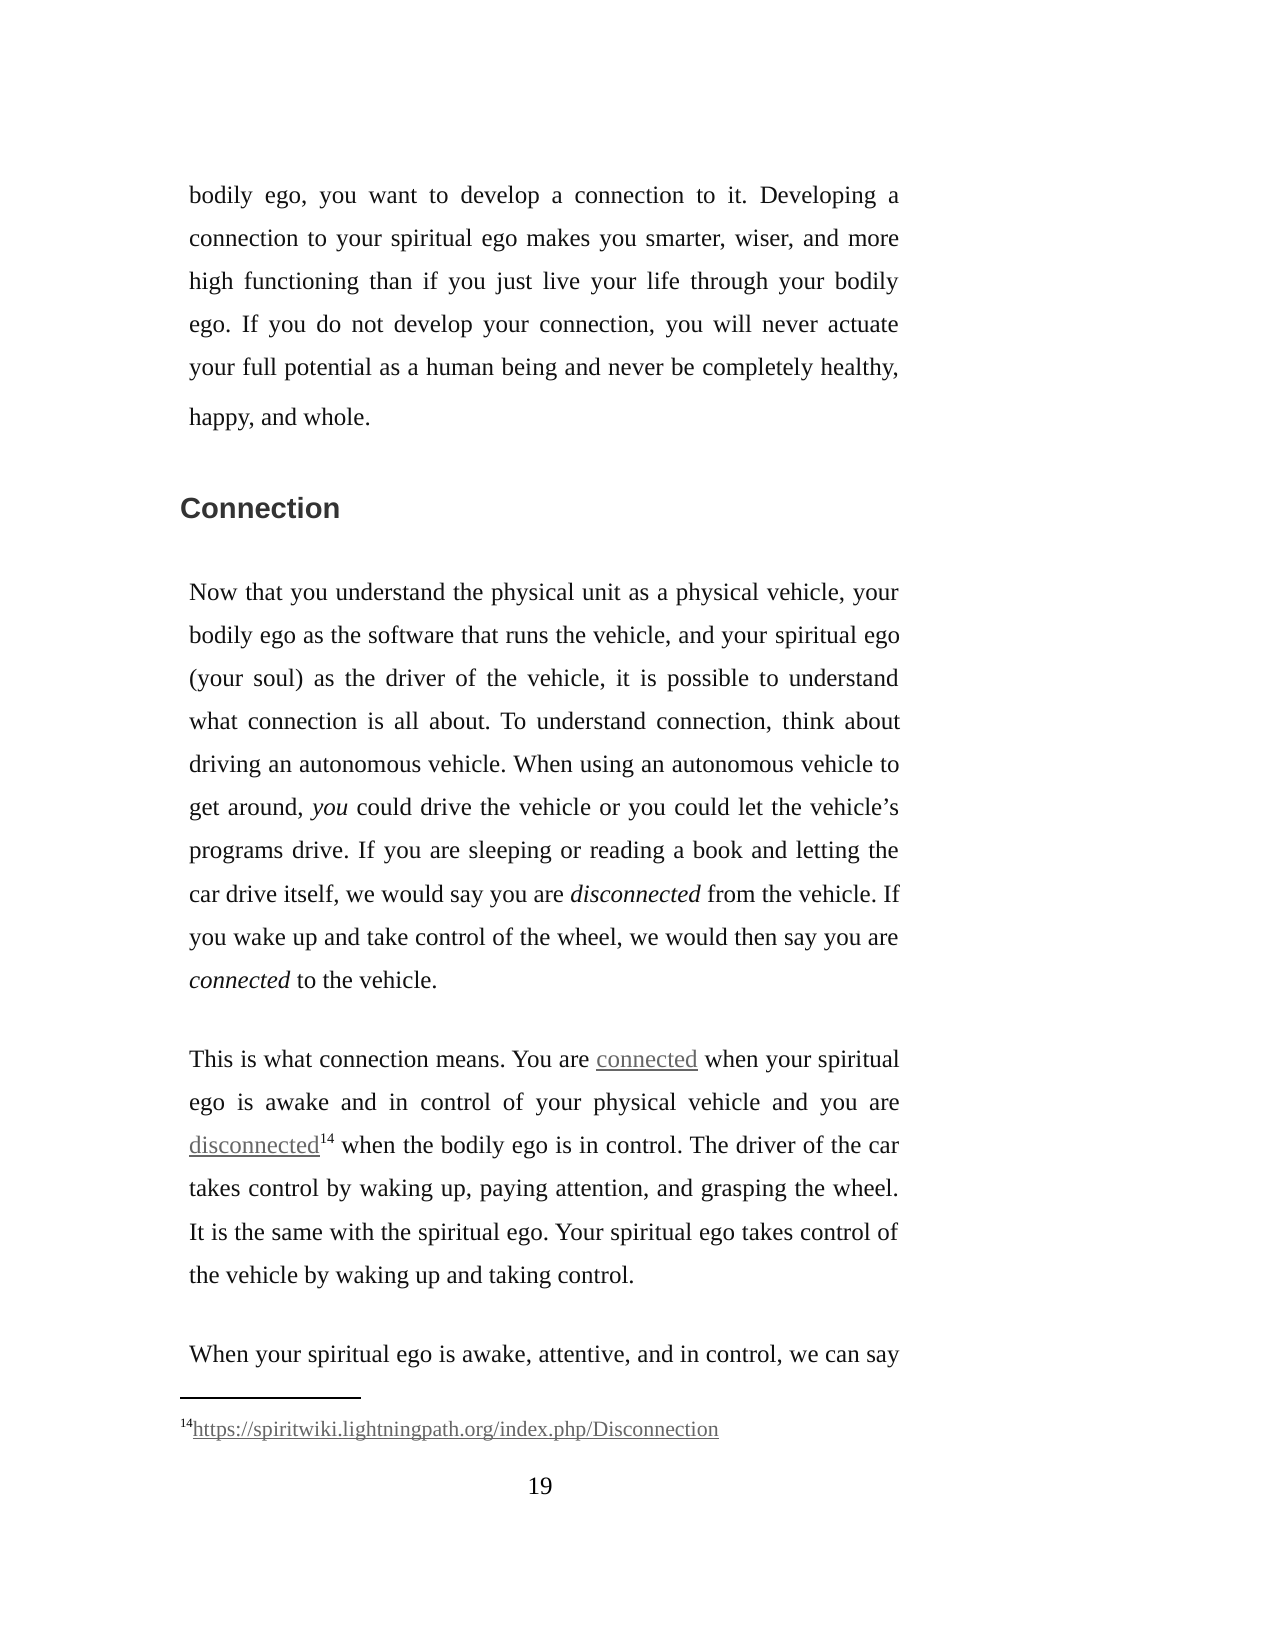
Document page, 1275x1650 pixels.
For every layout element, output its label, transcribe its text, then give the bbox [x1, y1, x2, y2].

text Now that you understand the physical unit as a physical vehicle, your bodily ego as the software that runs the vehicle, and your spiritual ego (your soul) as the driver of the vehicle, it is possible to understand what connection is all about. To understand connection, think about driving an autonomous vehicle. When using an autonomous vehicle to get around, you could drive the vehicle or you could let the vehicle’s programs drive. If you are sleeping or reading a book and letting the car drive itself, we would say you are disconnected from the vehicle. If you wake up and take control of the wheel, we would then say you are connected to the vehicle. [189, 577, 900, 994]
text bodily ego, you want to develop a connection to it. Developing a connection to your spiritual ego makes you smarter, wiser, and more high functioning than if you just live your life through your bodily ego. If you do not develop your connection, you will never actuate your full potential as a human being and never be completely healthy, happy, and whole. [189, 180, 900, 432]
text https://spiritwiki.lightningpath.org/index.php/Disconnection [719, 1416, 900, 1441]
text This is what connection means. You are connected when your spiritual ego is awake and in control of your physical vehicle and you are disconnected when the bodily ego is in control. The driver of the car takes control by waking up, paying attention, and grasping the wheel. It is the same with the spiritual ego. Your spiritual ego takes control of the vehicle by waking up and taking control. [189, 1044, 900, 1288]
text When your spiritual ego is awake, attentive, and in control, we can say [189, 1339, 900, 1368]
subtitle Connection [180, 491, 900, 525]
